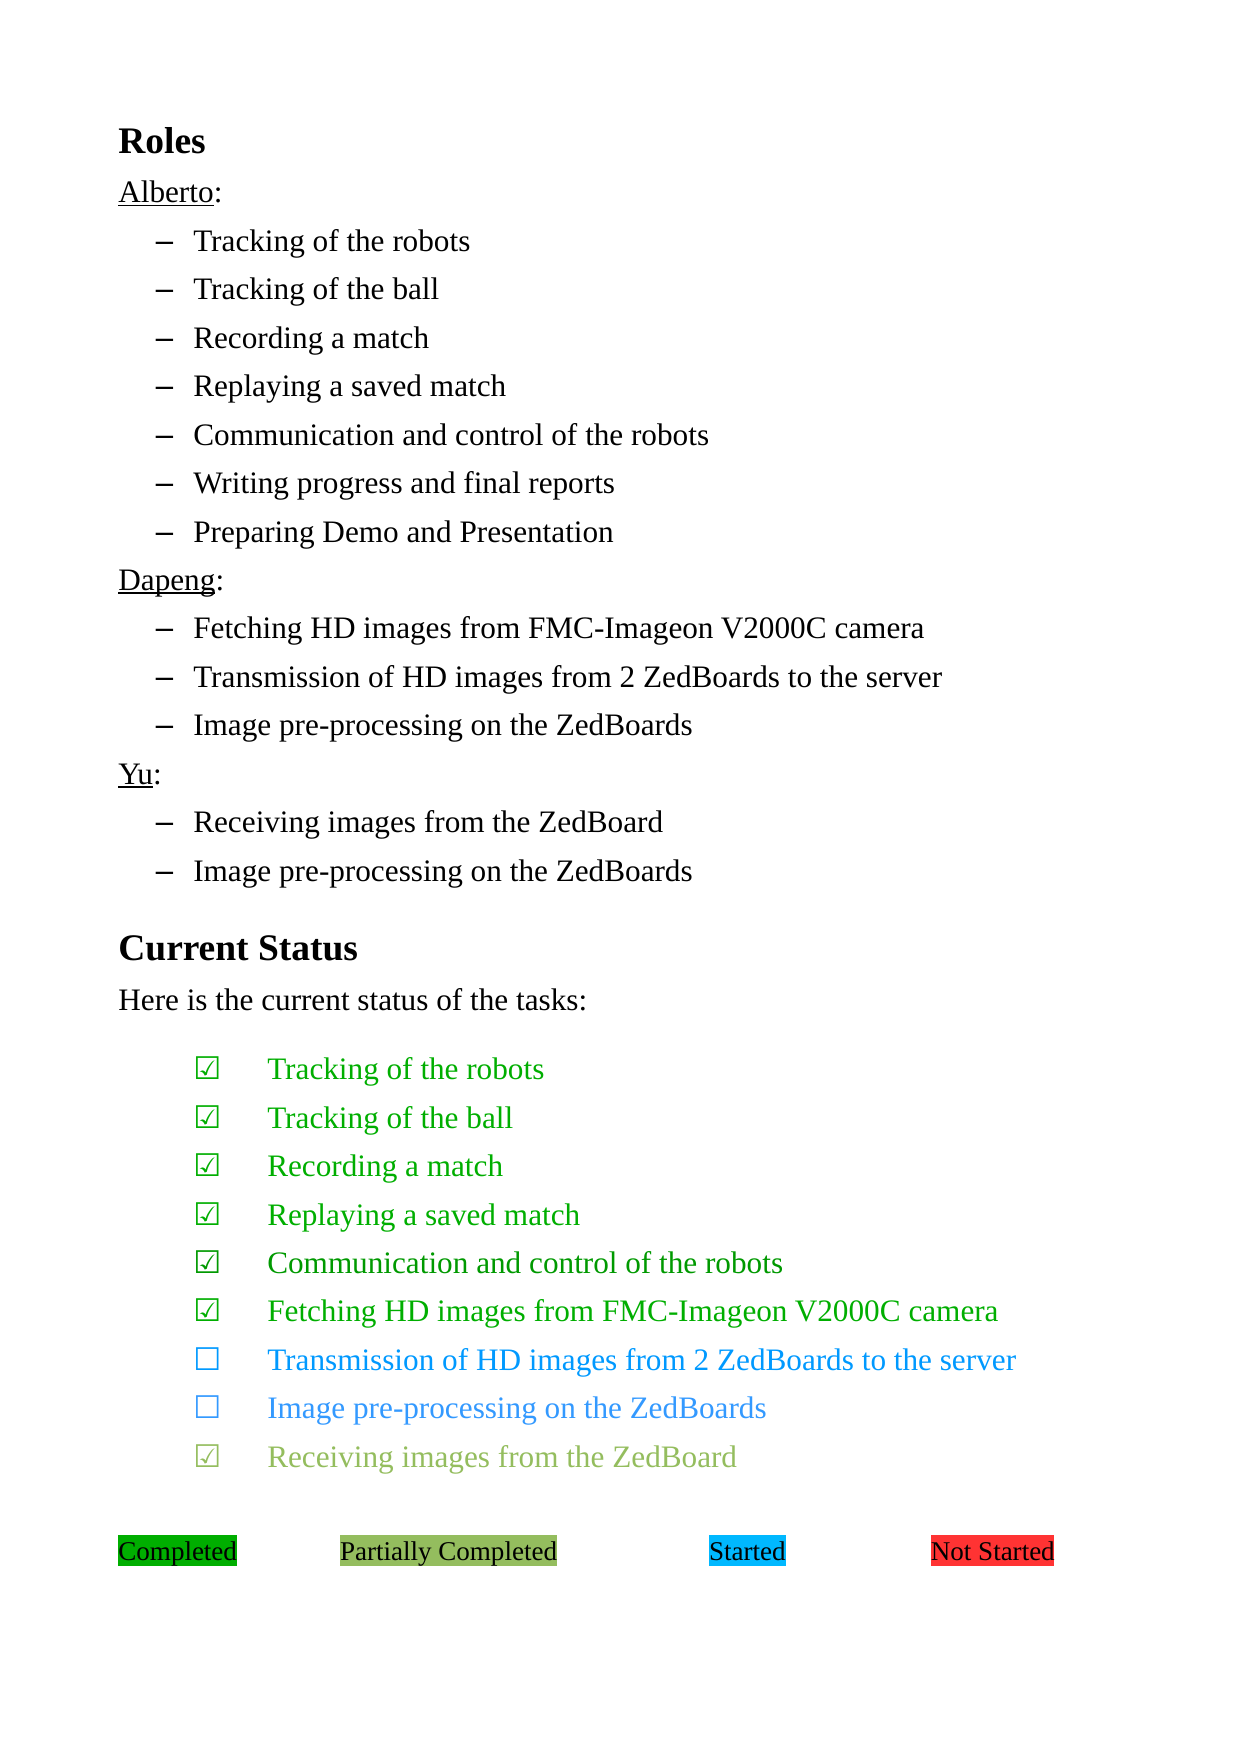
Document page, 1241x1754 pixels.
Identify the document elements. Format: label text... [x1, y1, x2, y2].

list ☐ Transmission of HD images from 2 ZedBoards to the server [156, 1341, 1122, 1377]
text Here is the current status of the tasks: [118, 981, 1122, 1017]
list Replaying a saved match [156, 367, 1122, 403]
text Dapeng: [118, 561, 1122, 597]
list ☑ Tracking of the robots [156, 1050, 1122, 1086]
list ☑ Tracking of the ball [156, 1099, 1122, 1135]
text Alberto: [118, 174, 1122, 210]
list Writing progress and final reports [156, 464, 1122, 500]
subtitle Current Status [118, 925, 1122, 968]
list Image pre-processing on the ZedBoards [156, 707, 1122, 742]
text Yu: [118, 755, 1122, 791]
list ☑ Fetching HD images from FMC-Imageon V2000C camera [156, 1293, 1122, 1328]
list Fetching HD images from FMC-Imageon V2000C camera [156, 610, 1122, 646]
list Communication and control of the robots [156, 416, 1122, 452]
list ☐ Image pre-processing on the ZedBoards [156, 1389, 1122, 1425]
list Recording a match [156, 319, 1122, 355]
list ☑ Replaying a saved match [156, 1196, 1122, 1232]
list ☑ Recording a match [156, 1147, 1122, 1183]
list Image pre-processing on the ZedBoards [156, 852, 1122, 888]
list ☑ Communication and control of the robots [156, 1244, 1122, 1280]
list Preparing Demo and Presentation [156, 513, 1122, 549]
list ☑ Receiving images from the ZedBoard [156, 1438, 1122, 1474]
list Transmission of HD images from 2 ZedBoards to the server [156, 658, 1122, 694]
text Completed Partially Completed Started Not Started [118, 1535, 1122, 1566]
subtitle Roles [118, 118, 1122, 161]
list Tracking of the robots [156, 222, 1122, 258]
list Tracking of the ball [156, 271, 1122, 307]
list Receiving images from the ZedBoard [156, 803, 1122, 839]
